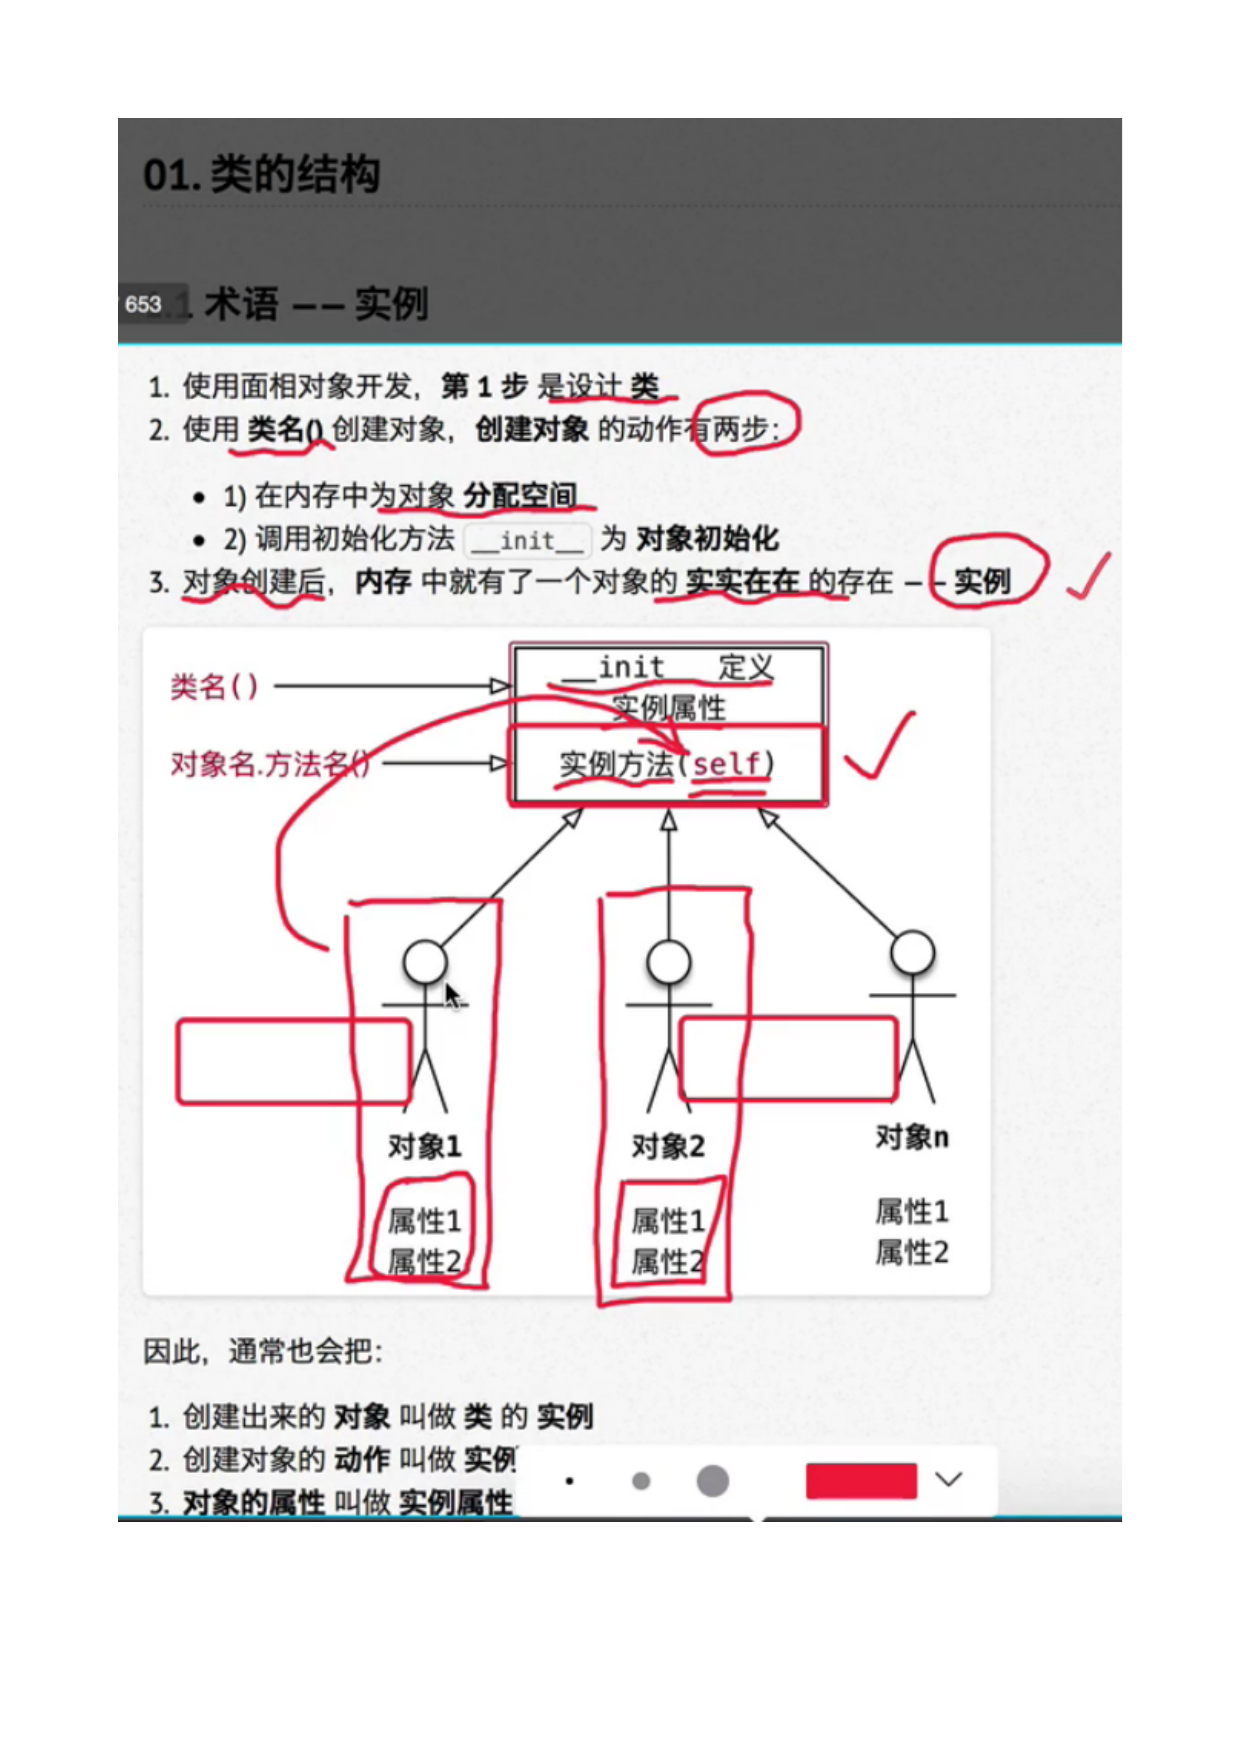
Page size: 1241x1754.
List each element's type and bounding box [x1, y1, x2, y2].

picture [118, 118, 1123, 1522]
